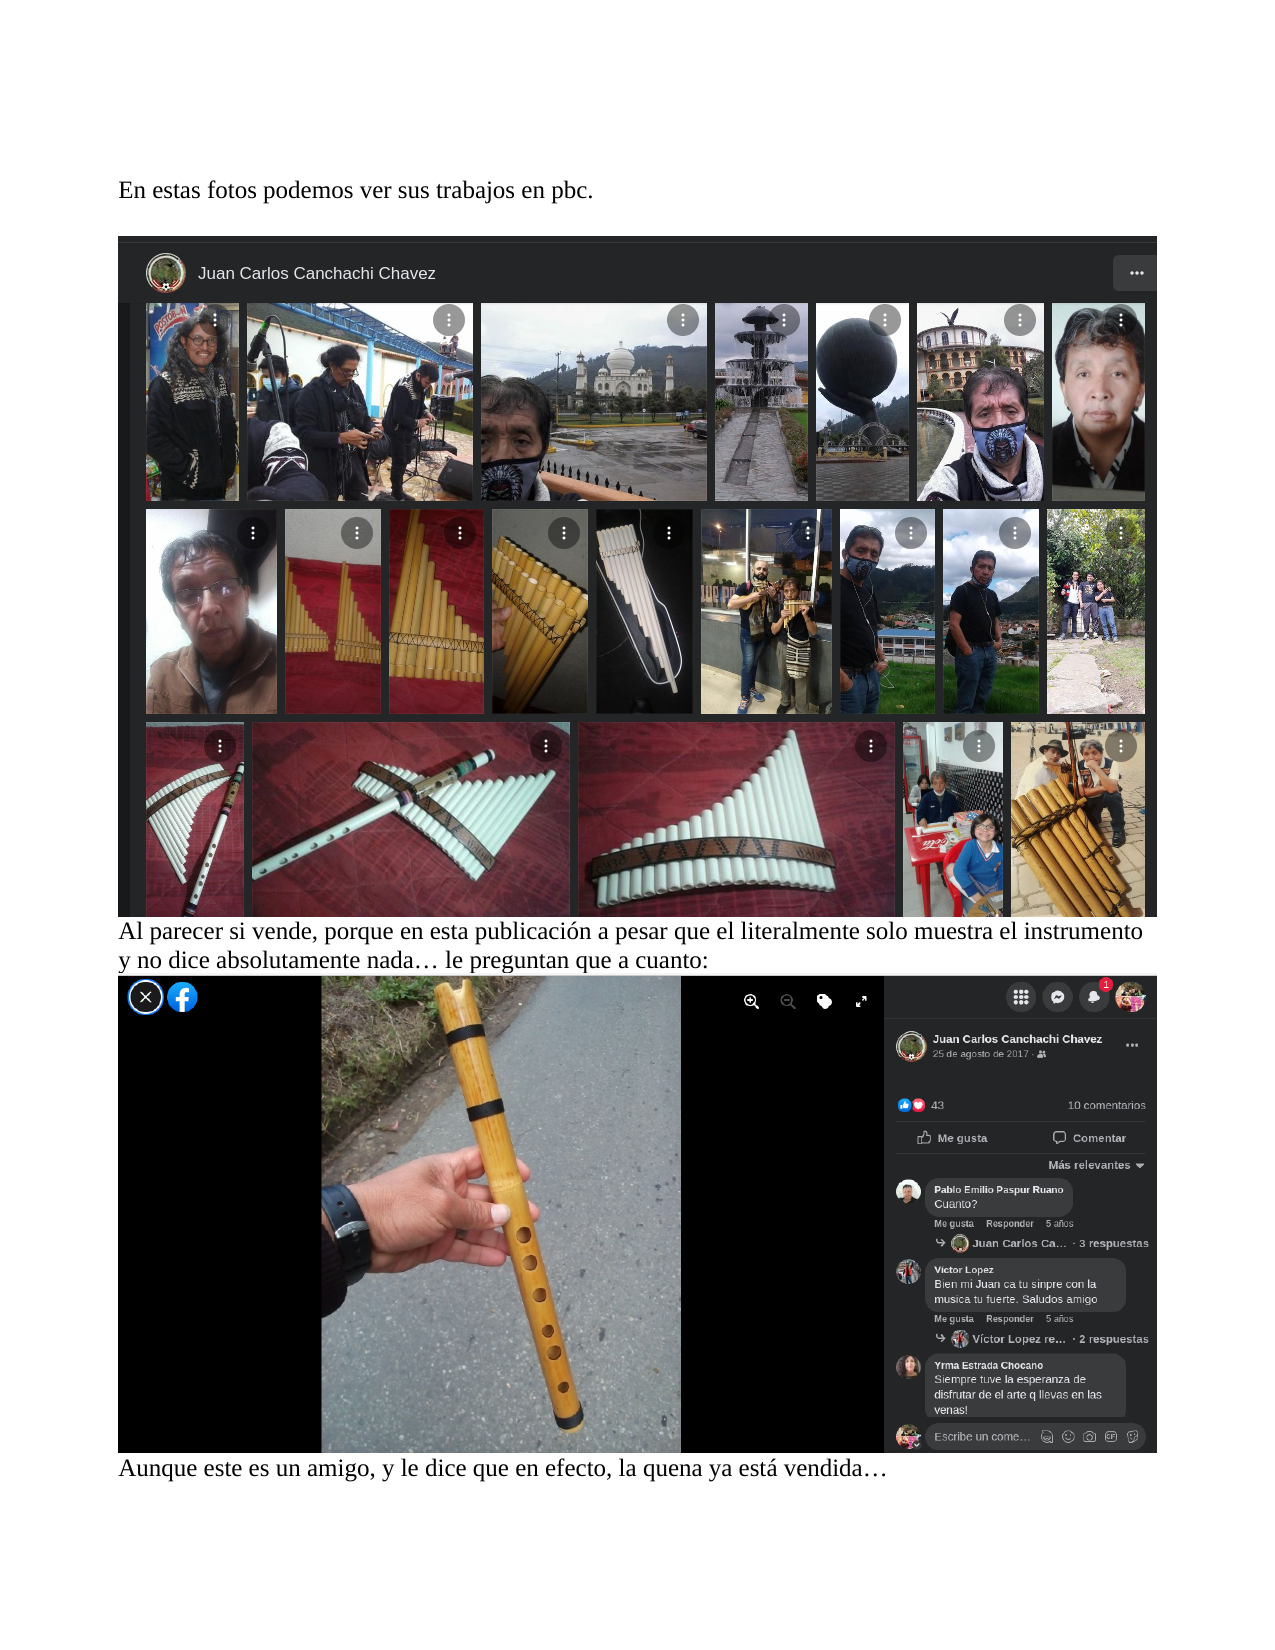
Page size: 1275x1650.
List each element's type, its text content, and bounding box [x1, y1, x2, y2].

text Al parecer si vende, porque en esta publicación a pesar que el literalmente solo muestra el instrumento y no dice absolutamente nada… le preguntan que a cuanto: [118, 917, 1157, 973]
picture [118, 236, 1157, 917]
picture [118, 973, 1157, 1453]
text En estas fotos podemos ver sus trabajos en pbc. [118, 176, 1157, 204]
text Aunque este es un amigo, y le dice que en efecto, la quena ya está vendida… [118, 1453, 1157, 1481]
